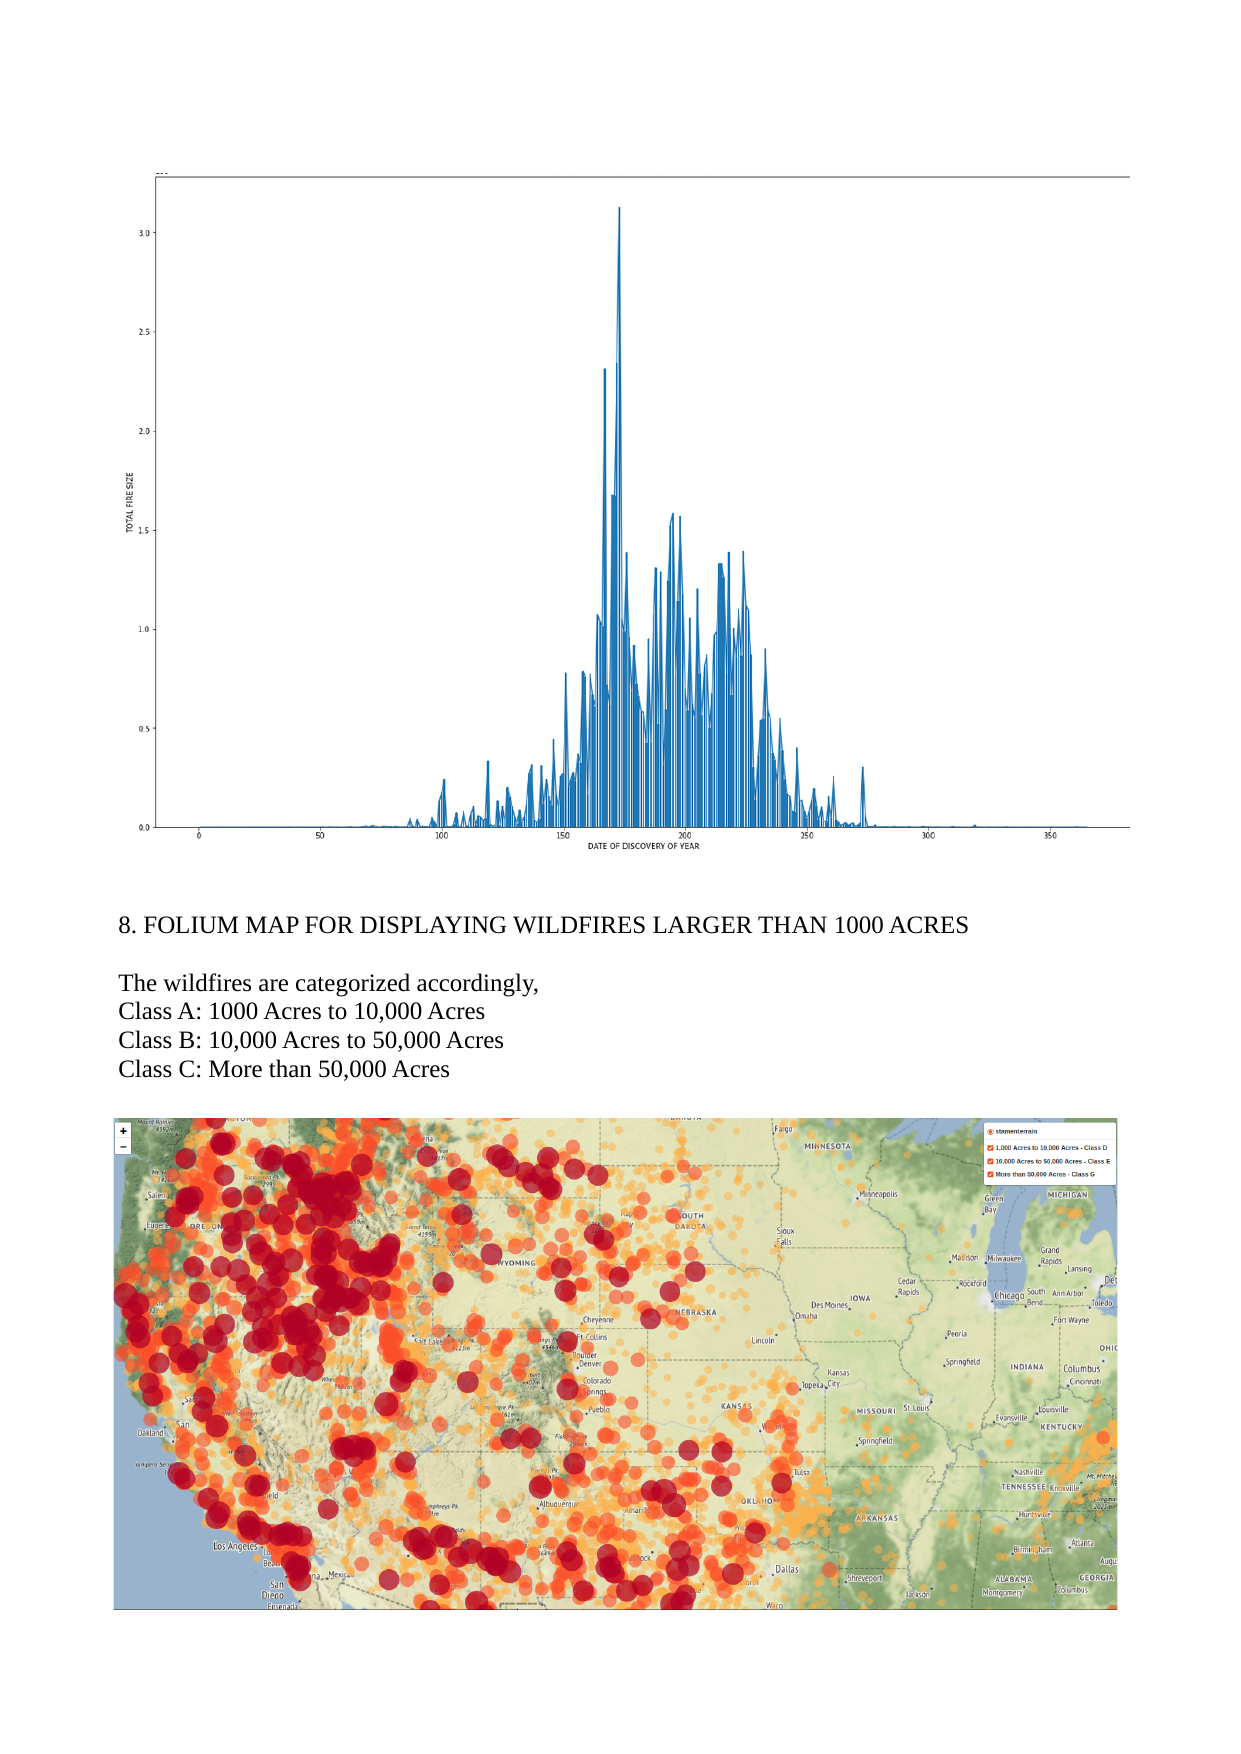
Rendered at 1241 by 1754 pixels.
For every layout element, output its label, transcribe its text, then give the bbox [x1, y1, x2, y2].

text The wildfires are categorized accordingly, [118, 968, 1122, 996]
text Class C: More than 50,000 Acres [118, 1054, 1122, 1083]
text Class A: 1000 Acres to 10,000 Acres [118, 996, 1122, 1025]
text Class B: 10,000 Acres to 50,000 Acres [118, 1025, 1122, 1054]
picture [113, 1118, 1118, 1610]
picture [126, 173, 1130, 853]
text 8. FOLIUM MAP FOR DISPLAYING WILDFIRES LARGER THAN 1000 ACRES [118, 910, 1122, 939]
